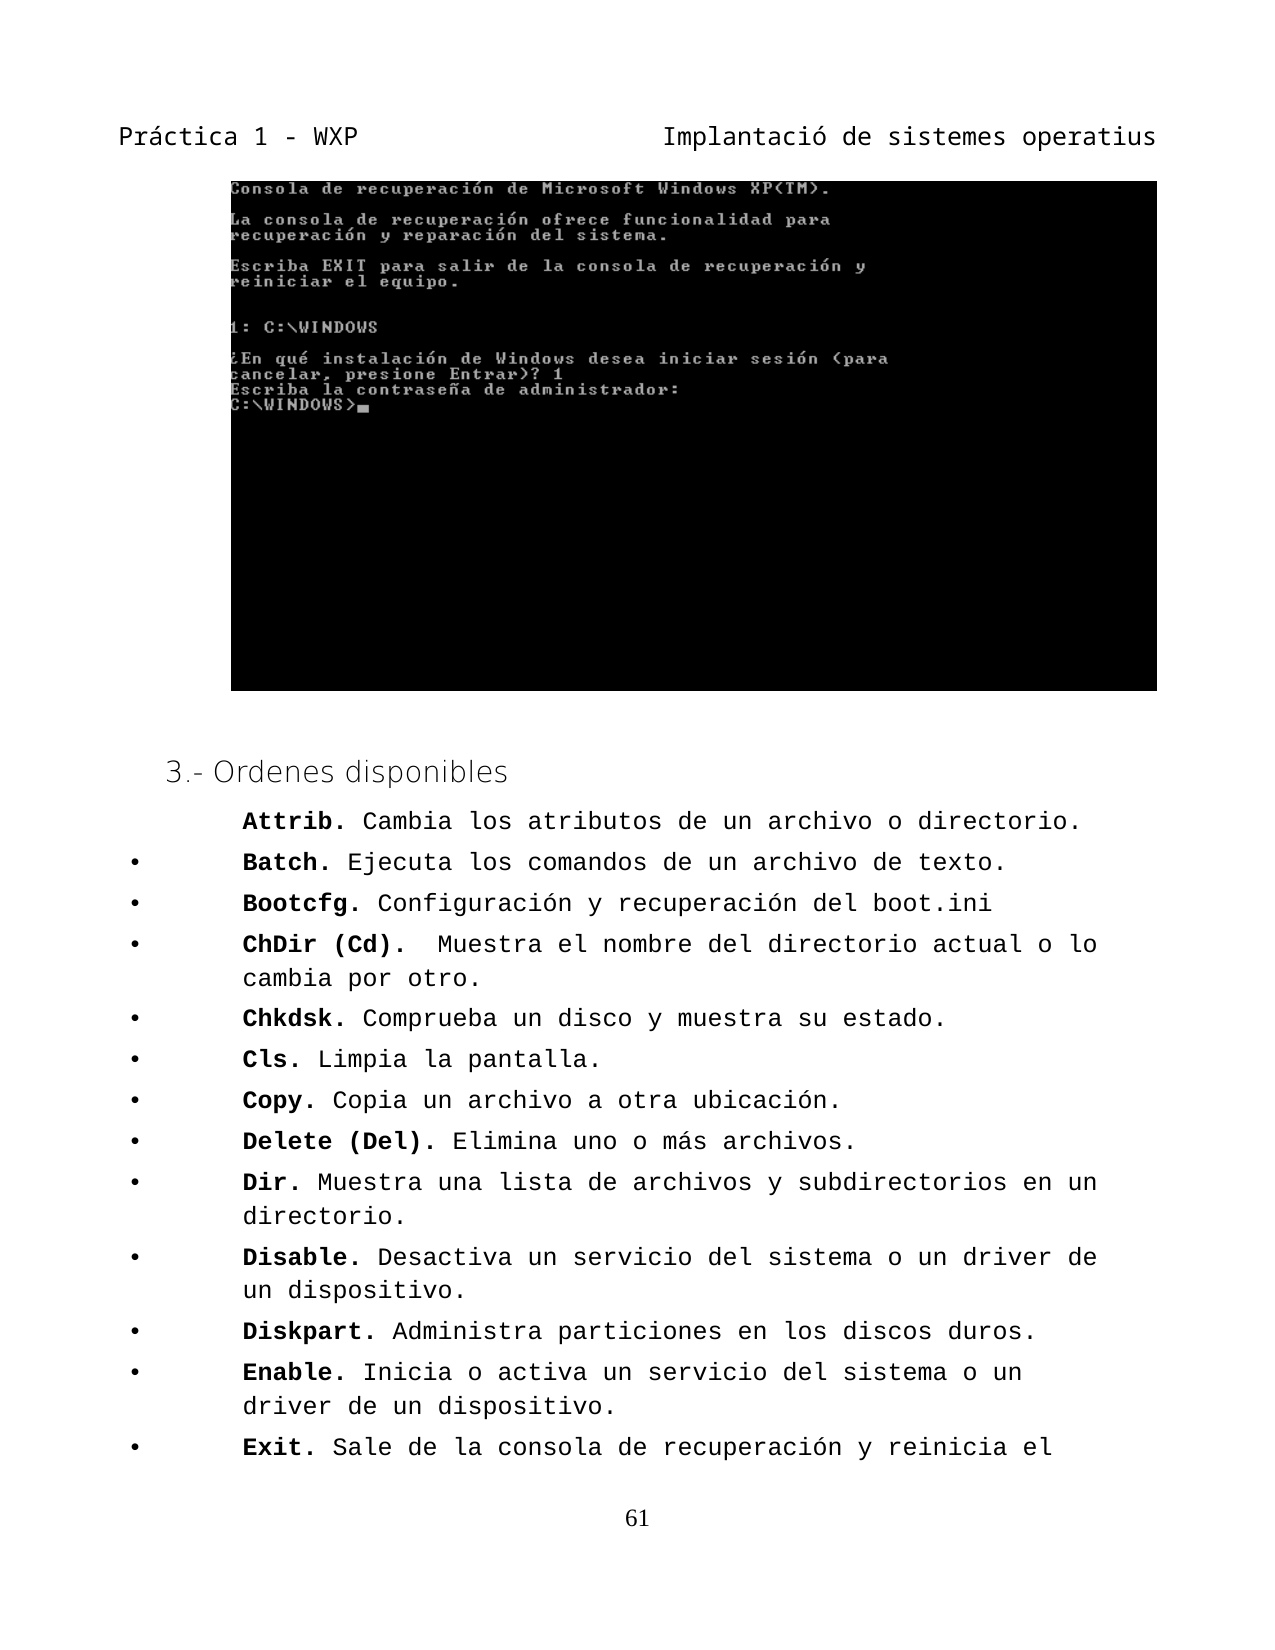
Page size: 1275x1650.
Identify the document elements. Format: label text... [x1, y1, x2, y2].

table_cell • [118, 931, 129, 1006]
table_cell • [118, 1047, 129, 1088]
table_cell ChDir (Cd). Muestra el nombre del directorio actual o lo cambia por otro. [130, 931, 1099, 1006]
table_cell • [118, 1435, 129, 1463]
table_cell Diskpart. Administra particiones en los discos duros. [130, 1319, 1099, 1360]
table_cell Exit. Sale de la consola de recuperación y reinicia el [130, 1435, 1099, 1463]
table_cell Cls. Limpia la pantalla. [130, 1047, 1099, 1088]
table_cell • [118, 1088, 129, 1128]
table_cell Copy. Copia un archivo a otra ubicación. [130, 1088, 1099, 1128]
table_cell Enable. Inicia o activa un servicio del sistema o un driver de un dispositivo. [130, 1360, 1099, 1434]
table_cell • [118, 1319, 129, 1360]
table_cell • [118, 1360, 129, 1434]
table_cell • [118, 1169, 129, 1244]
table_cell • [118, 1006, 129, 1047]
list Ordenes disponibles [156, 756, 1157, 789]
table_header [118, 809, 129, 849]
table_cell Delete (Del). Elimina uno o más archivos. [130, 1129, 1099, 1169]
table_cell Chkdsk. Comprueba un disco y muestra su estado. [130, 1006, 1099, 1047]
table_cell • [118, 890, 129, 931]
table_cell • [118, 1129, 129, 1169]
table_cell Batch. Ejecuta los comandos de un archivo de texto. [130, 850, 1099, 890]
table_cell Bootcfg. Configuración y recuperación del boot.ini [130, 890, 1099, 931]
picture [231, 181, 1157, 691]
table_cell • [118, 1244, 129, 1319]
table_cell • [118, 850, 129, 890]
table_cell Disable. Desactiva un servicio del sistema o un driver de un dispositivo. [130, 1244, 1099, 1319]
table_header Attrib. Cambia los atributos de un archivo o directorio. [130, 809, 1099, 849]
table_cell Dir. Muestra una lista de archivos y subdirectorios en un directorio. [130, 1169, 1099, 1244]
